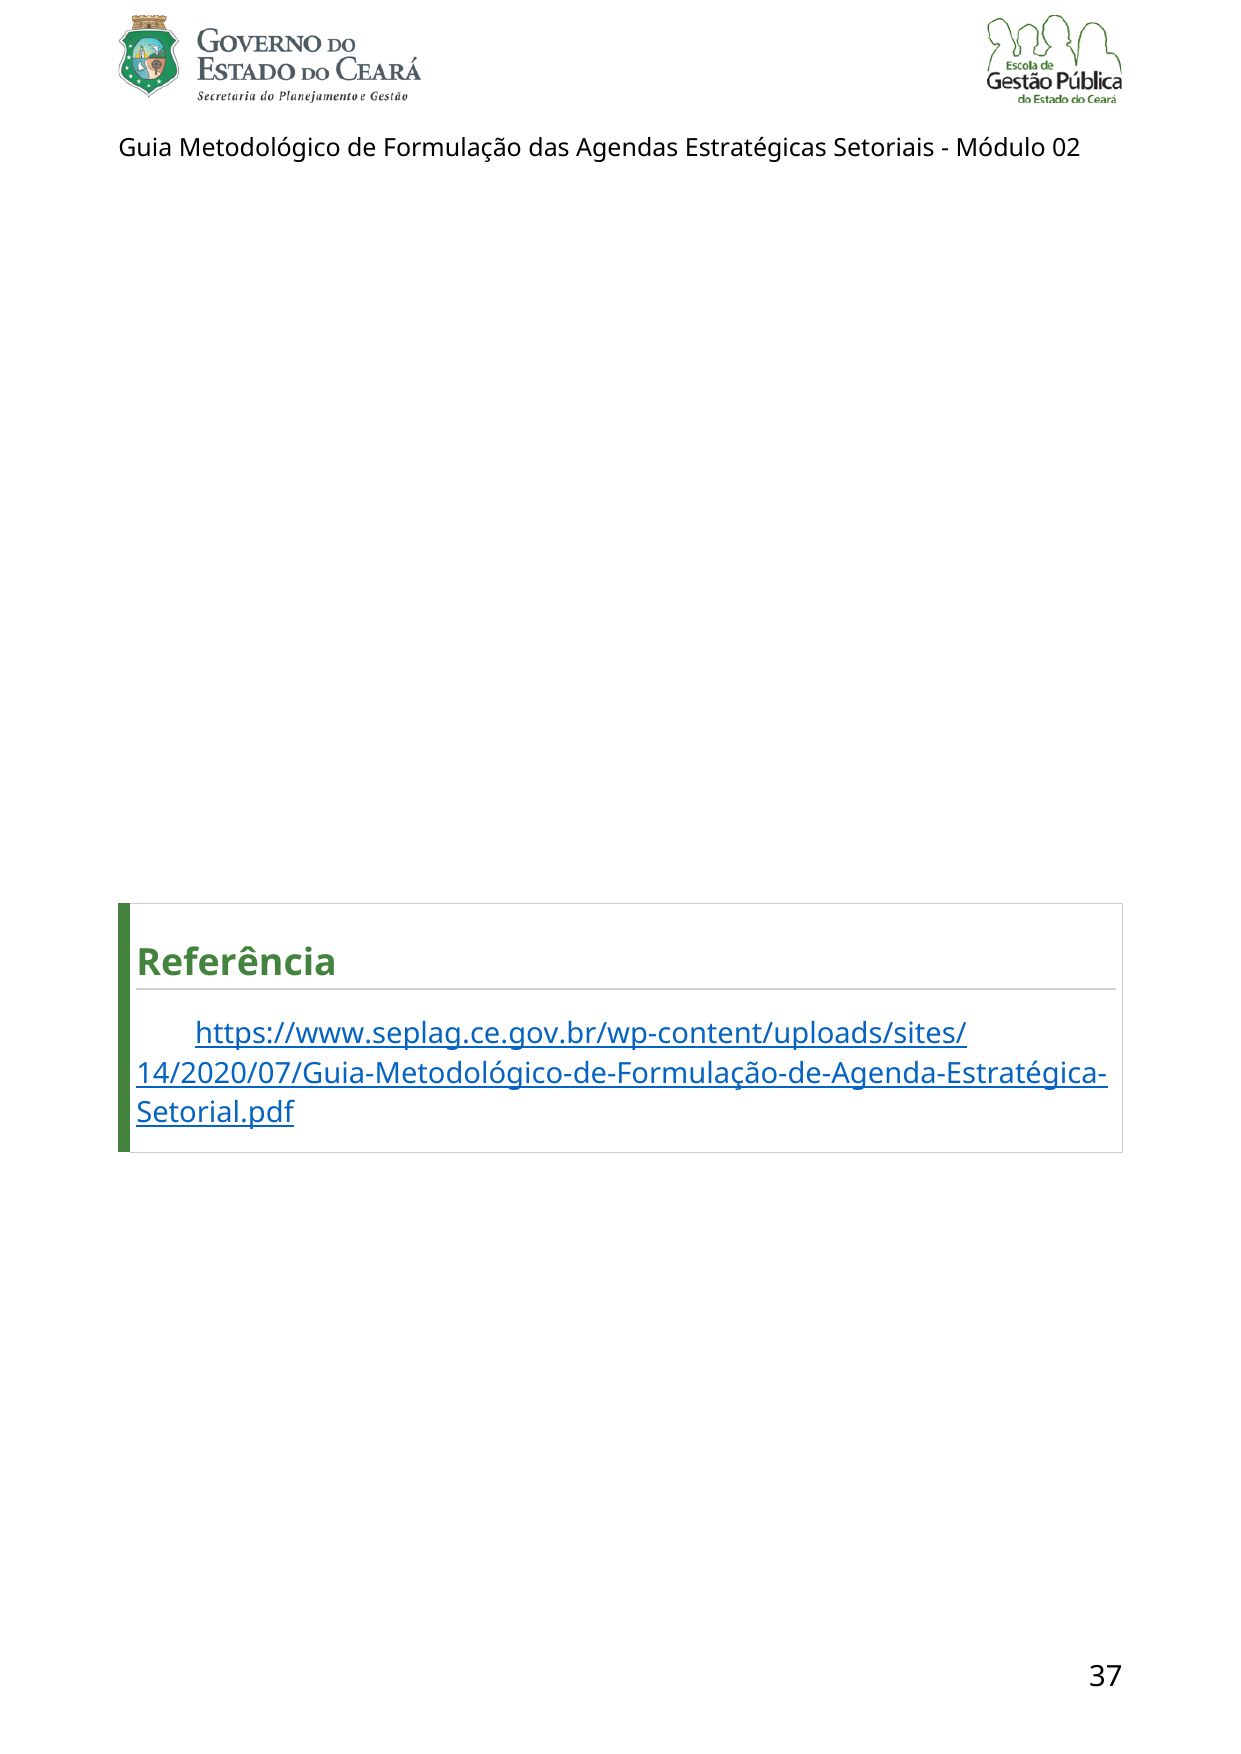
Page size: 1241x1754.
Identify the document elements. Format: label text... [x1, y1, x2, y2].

table_header [118, 903, 130, 1152]
table_header Referência https://www.seplag.ce.gov.br/wp-content/uploads/sites/14/2020/07/Guia-Metodológico-de-Formulação-de-Agenda-Estratégica-Setorial.pdf [130, 904, 1122, 1152]
picture [118, 15, 1122, 103]
